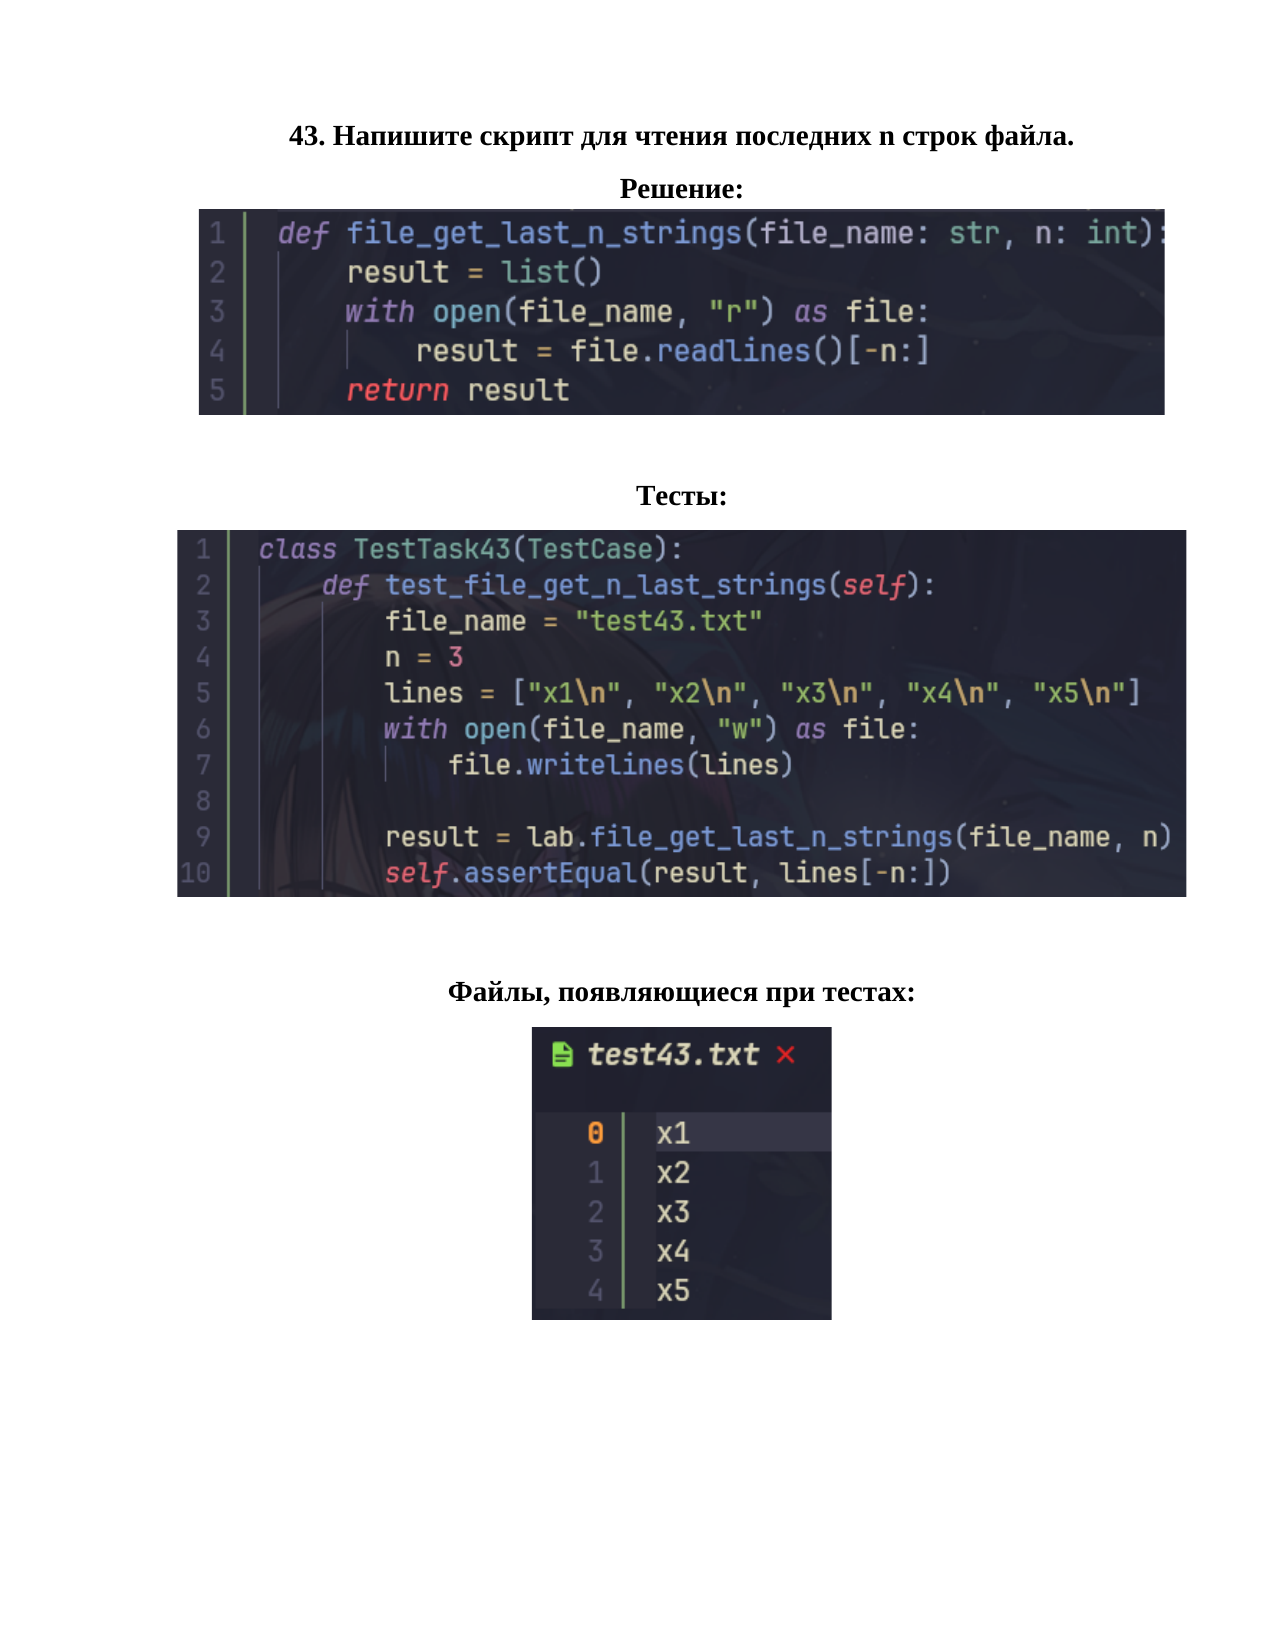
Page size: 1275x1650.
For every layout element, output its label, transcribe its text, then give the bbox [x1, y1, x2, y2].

text Тесты: [177, 478, 1186, 511]
picture [177, 530, 1187, 897]
text Файлы, появляющиеся при тестах: [177, 974, 1186, 1007]
text Решение: [177, 171, 1186, 205]
picture [198, 209, 1165, 415]
picture [531, 1027, 832, 1320]
text 43. Напишите скрипт для чтения последних n строк файла. [177, 118, 1186, 152]
